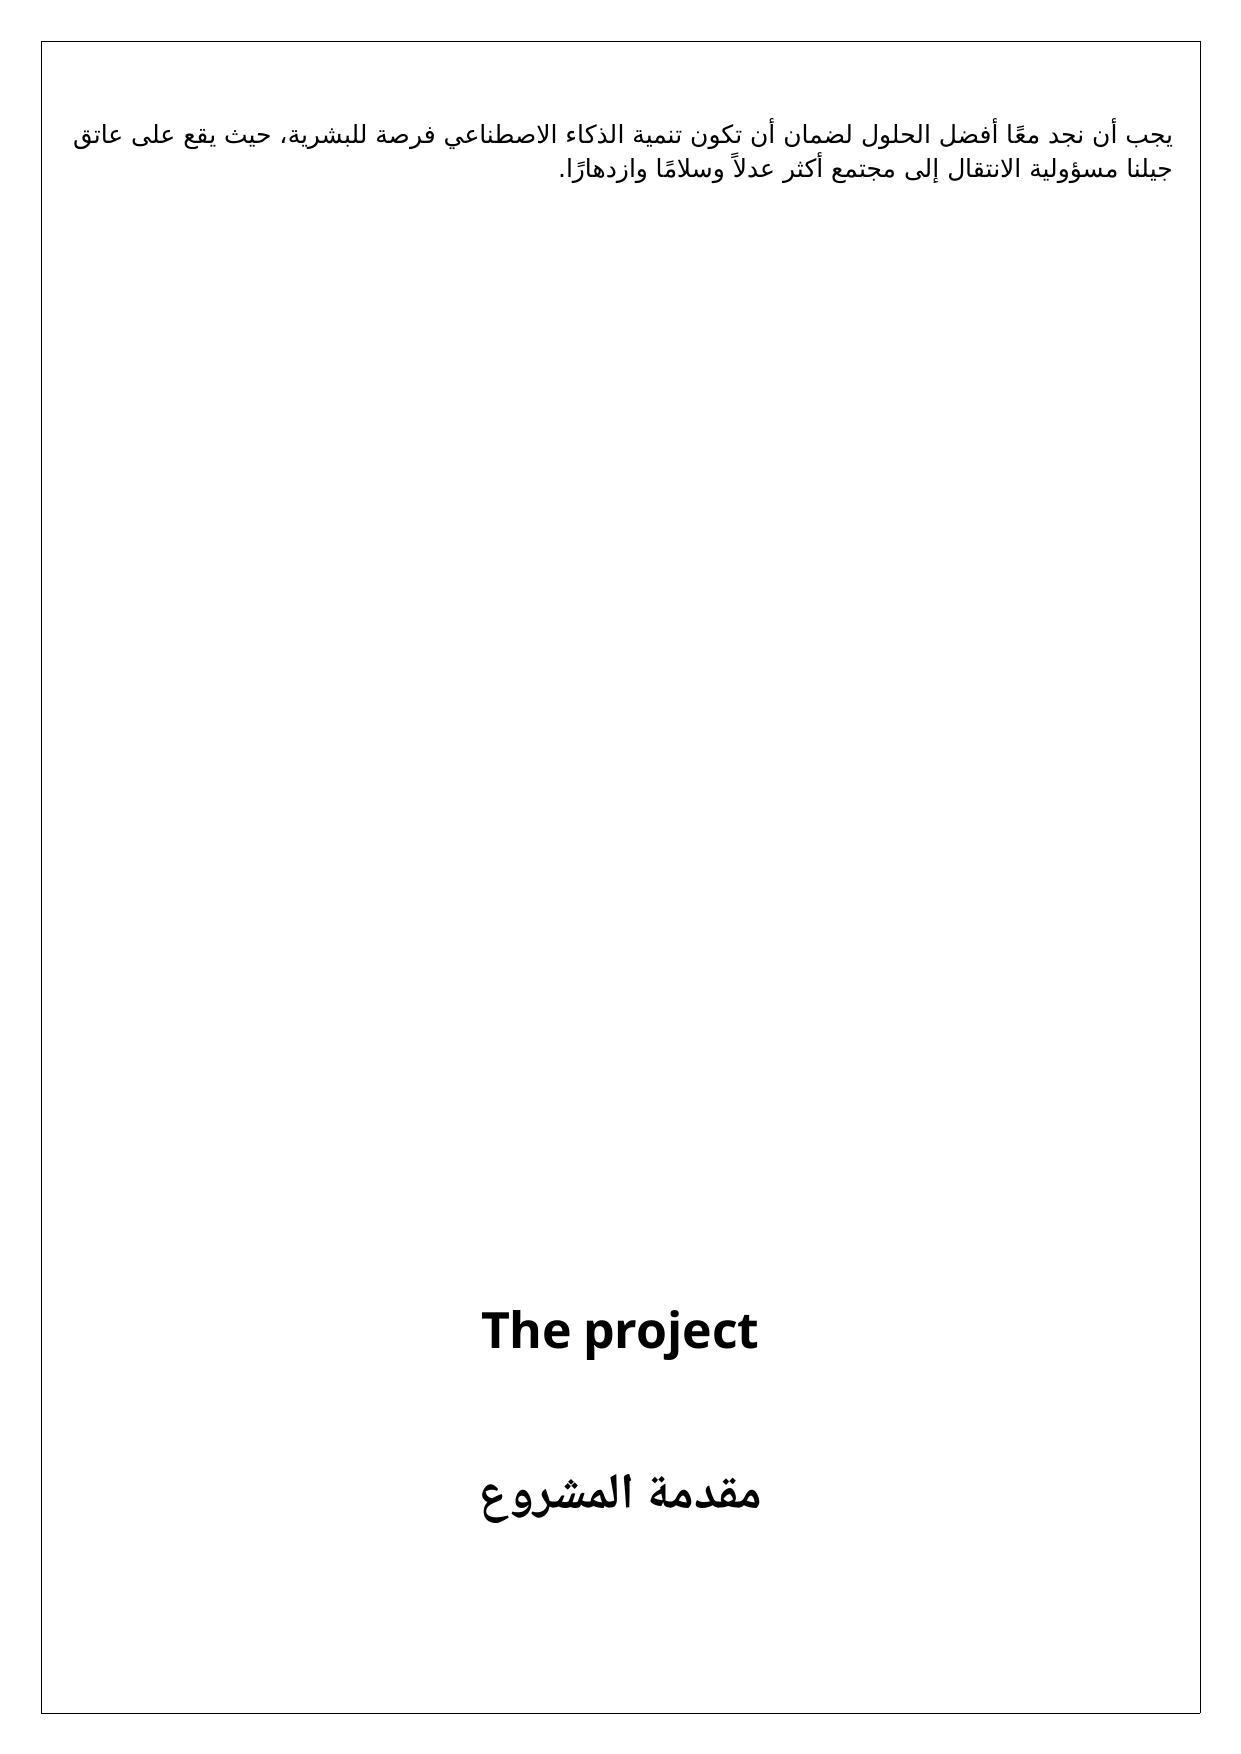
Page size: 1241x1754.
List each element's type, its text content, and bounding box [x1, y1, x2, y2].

text The project [68, 1295, 1173, 1380]
text مقدمة المشروع [68, 1455, 1173, 1540]
text يجب أن نجد معًا أفضل الحلول لضمان أن تكون تنمية الذكاء الاصطناعي فرصة للبشرية، حيث يقع على عاتق جيلنا مسؤولية الانتقال إلى مجتمع أكثر عدلاً وسلامًا وازدهارًا. [68, 121, 1173, 183]
